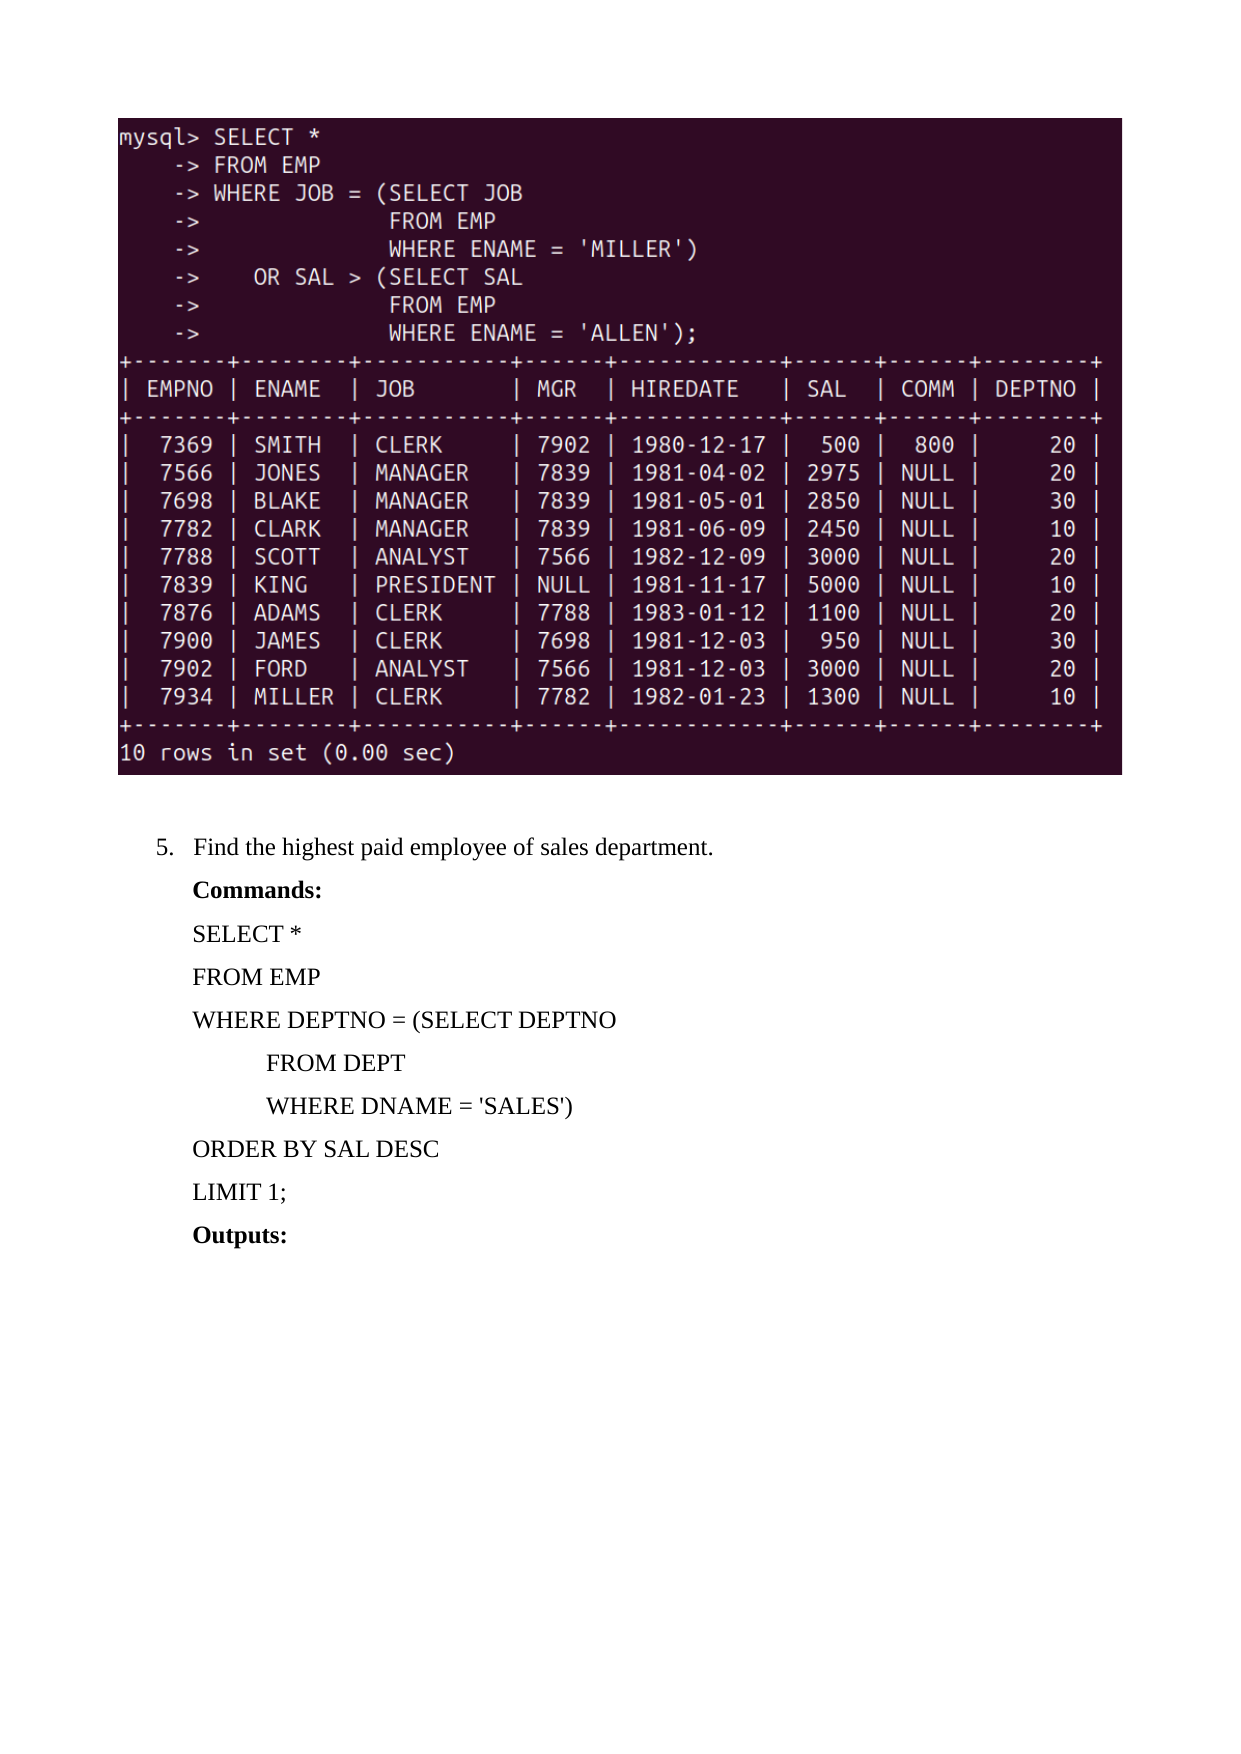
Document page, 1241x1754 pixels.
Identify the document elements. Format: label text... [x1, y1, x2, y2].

text FROM EMP [118, 962, 1122, 991]
picture [118, 118, 1123, 775]
list Find the highest paid employee of sales department. [156, 832, 1122, 861]
text LIMIT 1; [118, 1177, 1122, 1206]
text ORDER BY SAL DESC [118, 1134, 1122, 1163]
text Commands: [118, 876, 1122, 904]
text WHERE DEPTNO = (SELECT DEPTNO [118, 1005, 1122, 1034]
text FROM DEPT [118, 1048, 1122, 1077]
text SELECT * [118, 919, 1122, 947]
text Outputs: [118, 1221, 1122, 1249]
text WHERE DNAME = 'SALES') [118, 1091, 1122, 1120]
